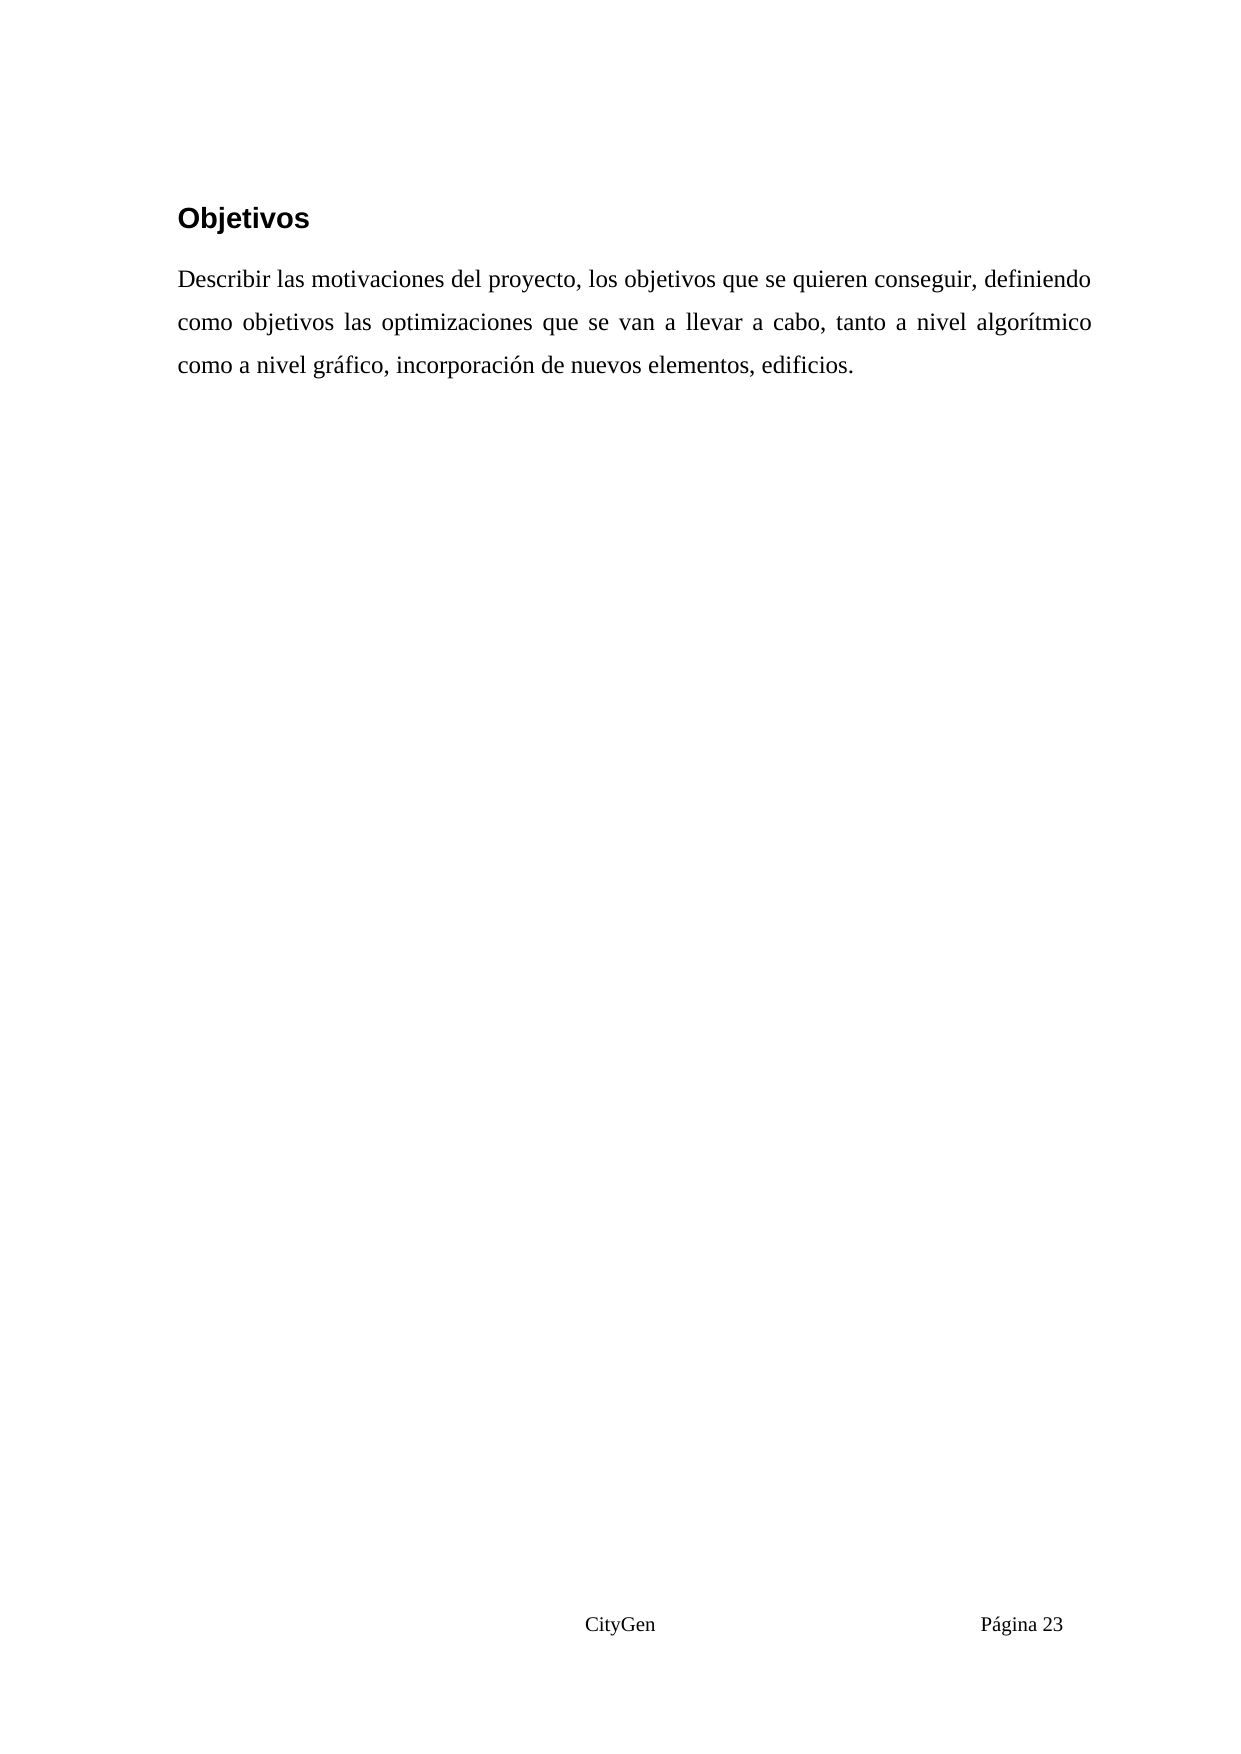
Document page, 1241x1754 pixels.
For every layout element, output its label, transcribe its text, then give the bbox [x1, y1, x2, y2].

subtitle Objetivos [177, 201, 1093, 235]
text Describir las motivaciones del proyecto, los objetivos que se quieren conseguir, definiendo como objetivos las optimizaciones que se van a llevar a cabo, tanto a nivel algorítmico como a nivel gráfico, incorporación de nuevos elementos, edificios. [177, 264, 1093, 379]
